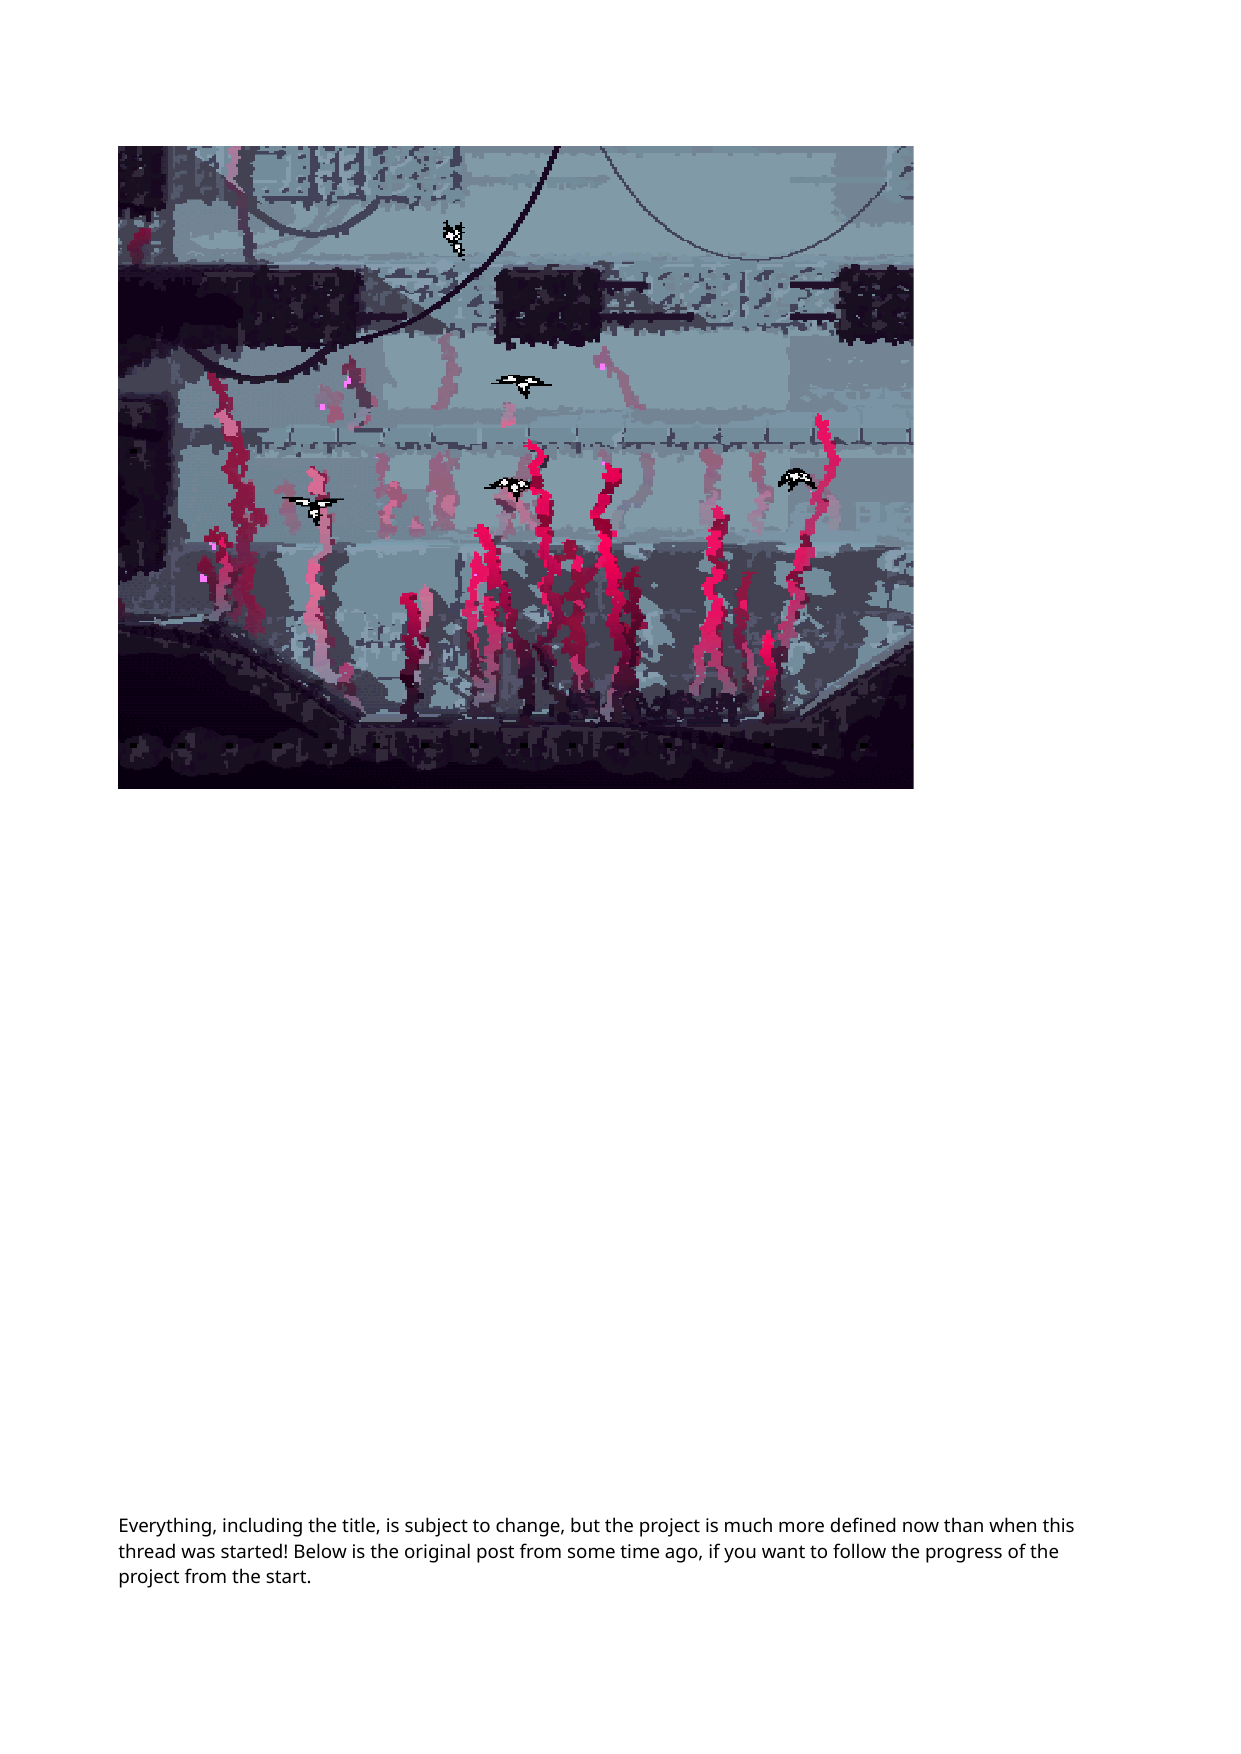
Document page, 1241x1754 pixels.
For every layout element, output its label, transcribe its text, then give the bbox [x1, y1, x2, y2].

picture [118, 146, 914, 789]
text [118, 118, 1122, 1513]
text Everything, including the title, is subject to change, but the project is much more defined now than when this thread was started! Below is the original post from some time ago, if you want to follow the progress of the project from the start. [118, 1513, 1122, 1618]
